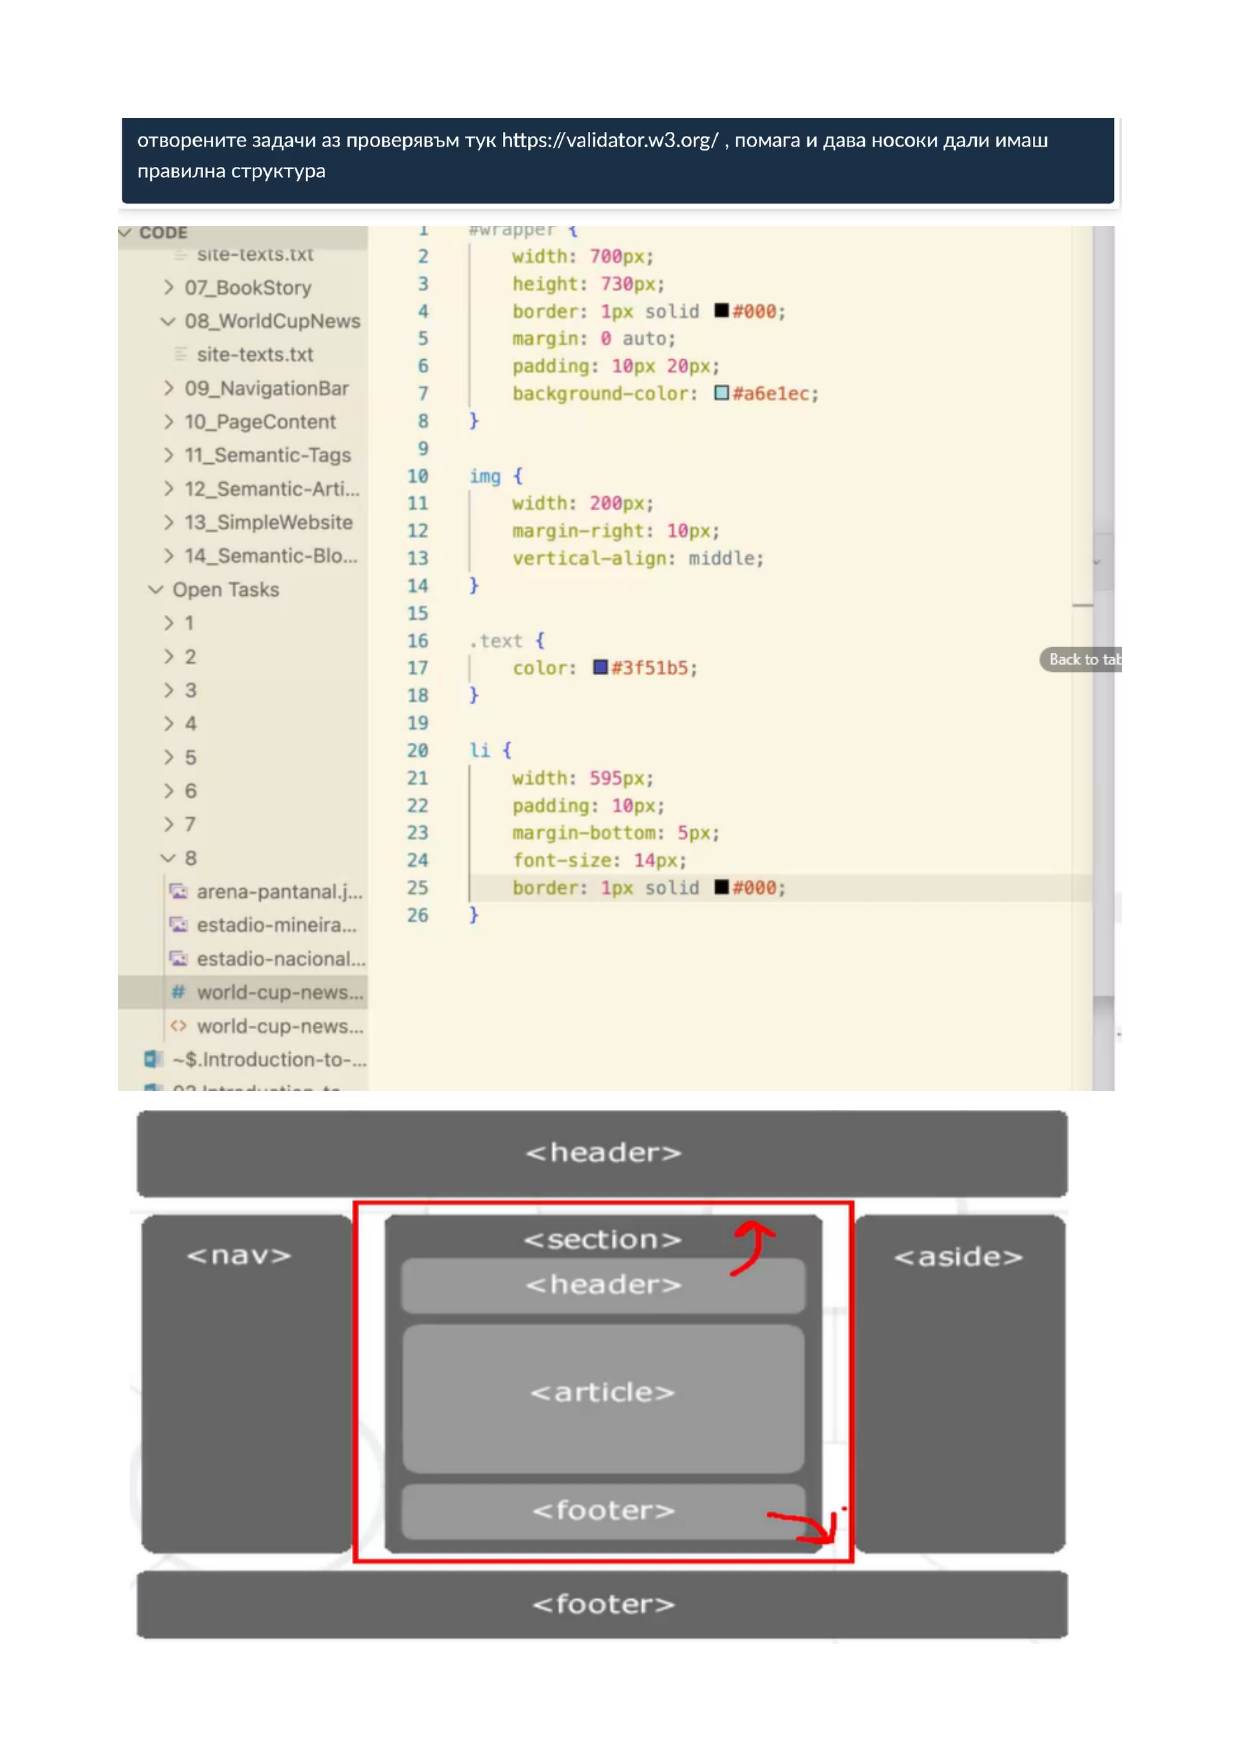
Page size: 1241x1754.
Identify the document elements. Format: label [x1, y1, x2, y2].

picture [129, 1110, 1069, 1644]
picture [118, 118, 1122, 1091]
